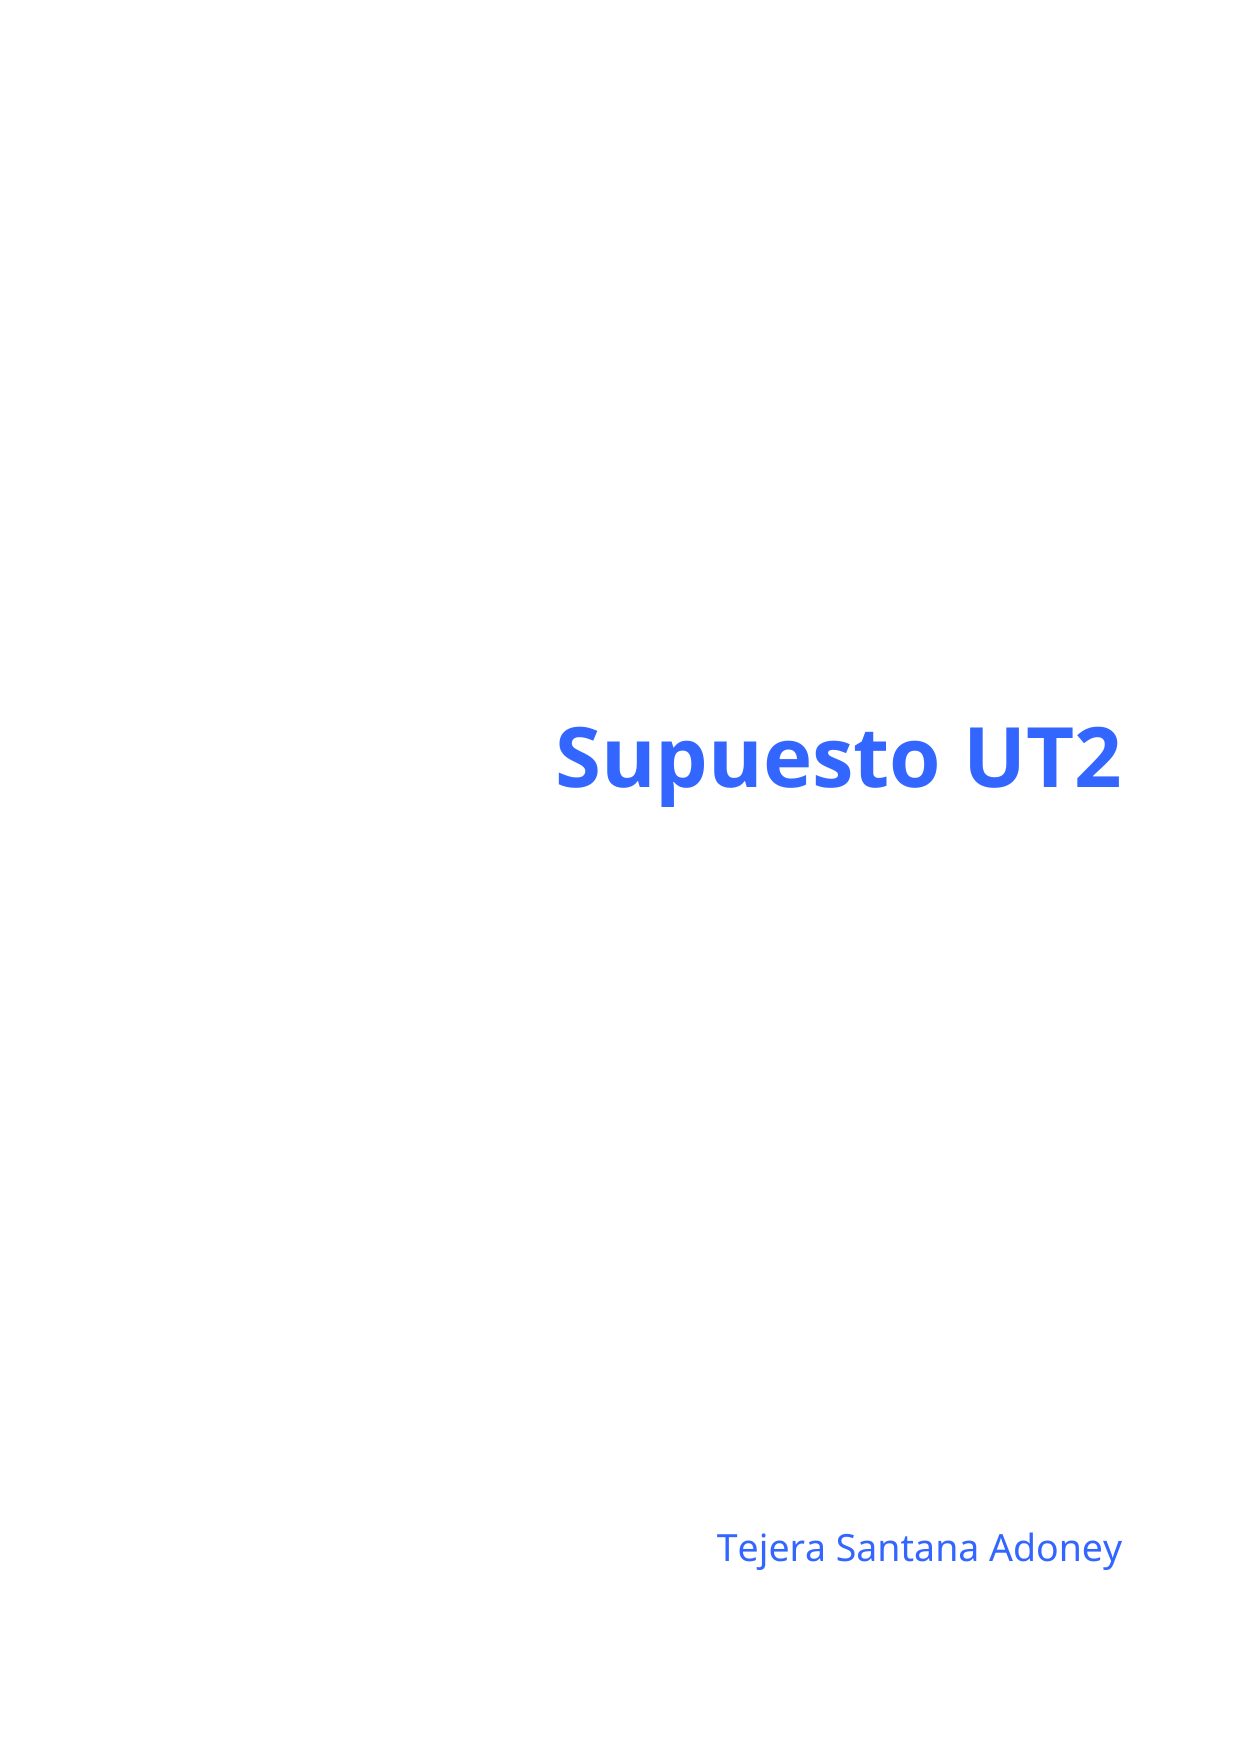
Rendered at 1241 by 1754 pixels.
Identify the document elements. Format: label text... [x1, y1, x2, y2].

text Supuesto UT2 [118, 698, 1122, 812]
text Tejera Santana Adoney [118, 1522, 1122, 1573]
